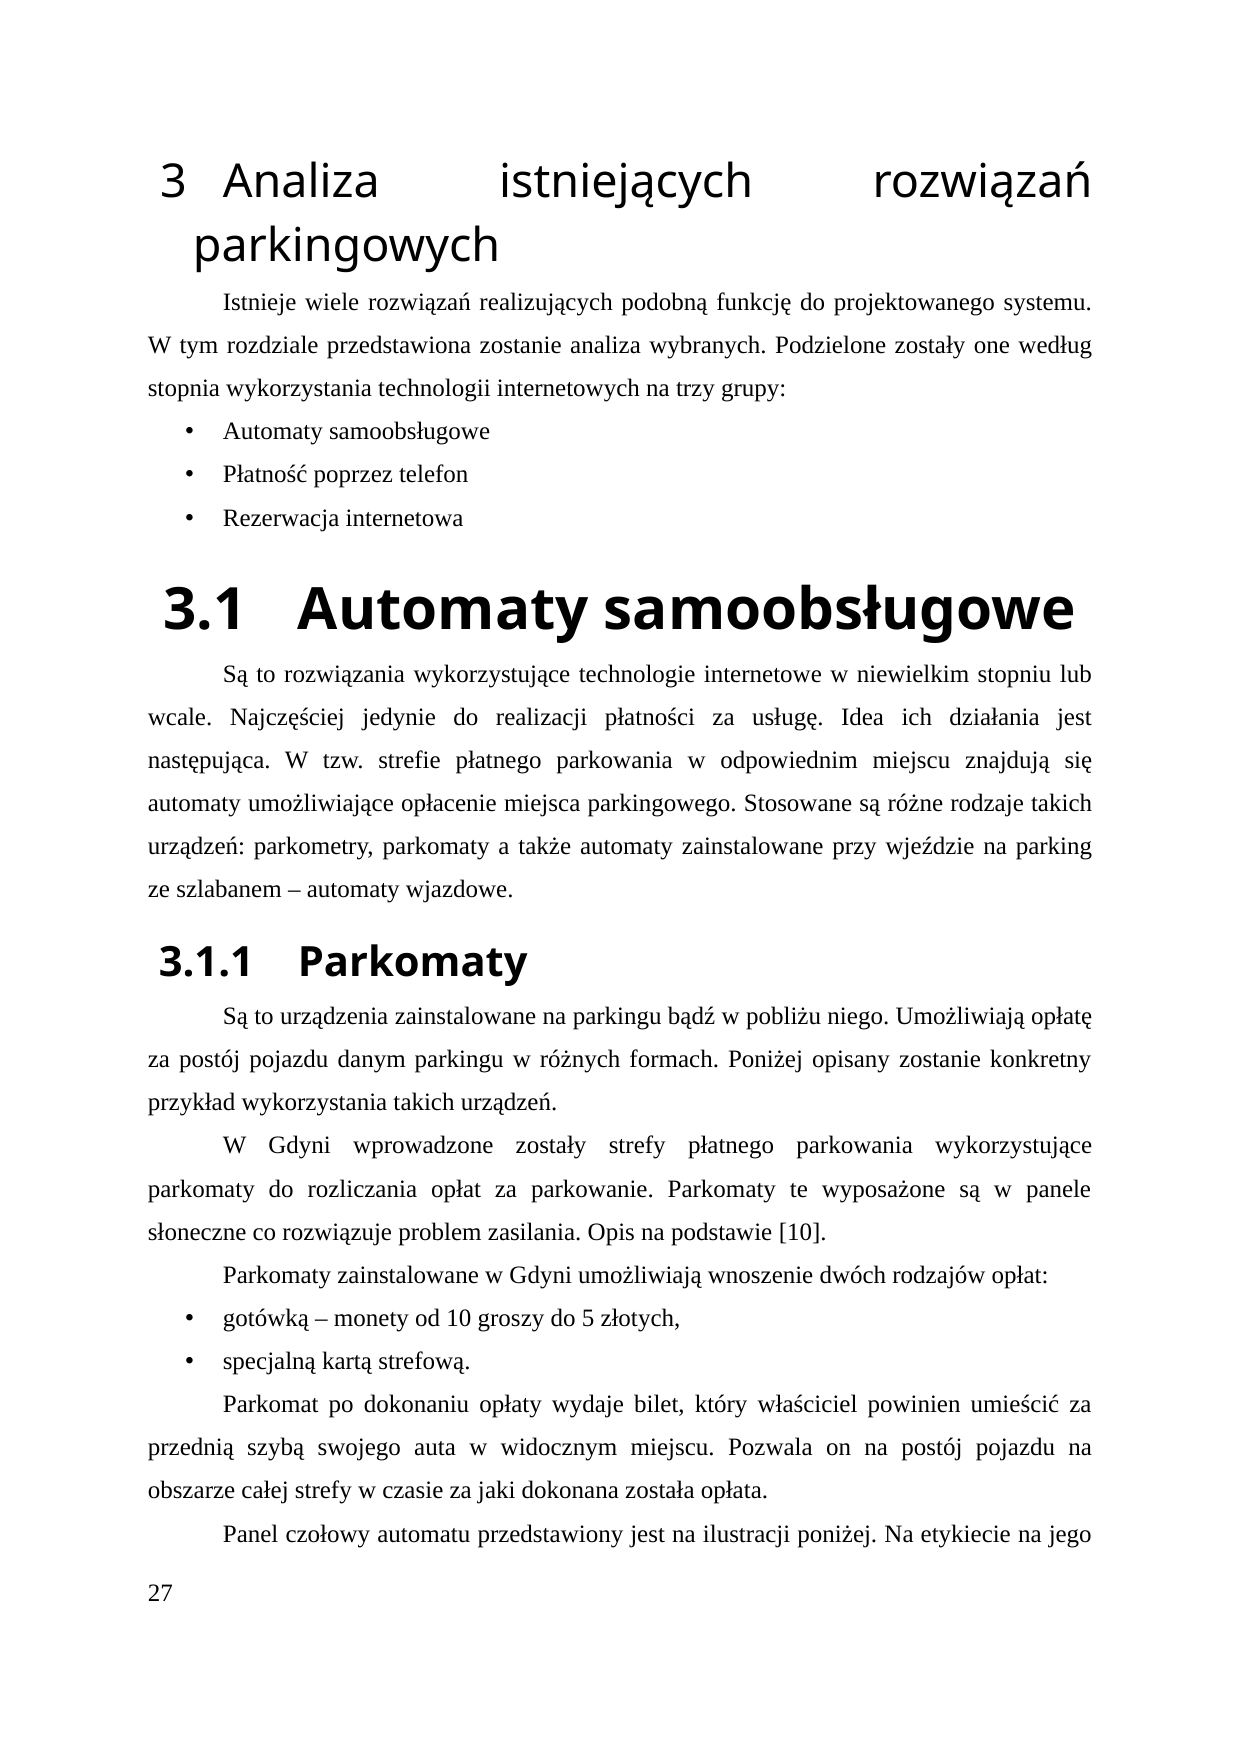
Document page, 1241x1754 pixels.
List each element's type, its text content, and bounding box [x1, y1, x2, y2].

text Są to rozwiązania wykorzystujące technologie internetowe w niewielkim stopniu lub wcale. Najczęściej jedynie do realizacji płatności za usługę. Idea ich działania jest następująca. W tzw. strefie płatnego parkowania w odpowiednim miejscu znajdują się automaty umożliwiające opłacenie miejsca parkingowego. Stosowane są różne rodzaje takich urządzeń: parkometry, parkomaty a także automaty zainstalowane przy wjeździe na parking ze szlabanem – automaty wjazdowe. [148, 659, 1093, 903]
list specjalną kartą strefową. [185, 1346, 1093, 1375]
subtitle Analiza istniejących rozwiązań parkingowych [148, 148, 1093, 275]
text W Gdyni wprowadzone zostały strefy płatnego parkowania wykorzystujące parkomaty do rozliczania opłat za parkowanie. Parkomaty te wyposażone są w panele słoneczne co rozwiązuje problem zasilania. Opis na podstawie [10]. [148, 1131, 1093, 1246]
list Rezerwacja internetowa [185, 503, 1093, 531]
list gotówką – monety od 10 groszy do 5 złotych, [185, 1303, 1093, 1332]
list Automaty samoobsługowe [185, 416, 1093, 445]
text Panel czołowy automatu przedstawiony jest na ilustracji poniżej. Na etykiecie na jego [148, 1519, 1093, 1547]
list Płatność poprzez telefon [185, 459, 1093, 488]
text Parkomaty zainstalowane w Gdyni umożliwiają wnoszenie dwóch rodzajów opłat: [148, 1260, 1093, 1289]
text Parkomat po dokonaniu opłaty wydaje bilet, który właściciel powinien umieścić za przednią szybą swojego auta w widocznym miejscu. Pozwala on na postój pojazdu na obszarze całej strefy w czasie za jaki dokonana została opłata. [148, 1389, 1093, 1504]
text Są to urządzenia zainstalowane na parkingu bądź w pobliżu niego. Umożliwiają opłatę za postój pojazdu danym parkingu w różnych formach. Poniżej opisany zostanie konkretny przykład wykorzystania takich urządzeń. [148, 1001, 1093, 1116]
subtitle Automaty samoobsługowe [148, 567, 1093, 646]
subtitle Parkomaty [148, 932, 1093, 989]
text Istnieje wiele rozwiązań realizujących podobną funkcję do projektowanego systemu. W tym rozdziale przedstawiona zostanie analiza wybranych. Podzielone zostały one według stopnia wykorzystania technologii internetowych na trzy grupy: [148, 287, 1093, 402]
